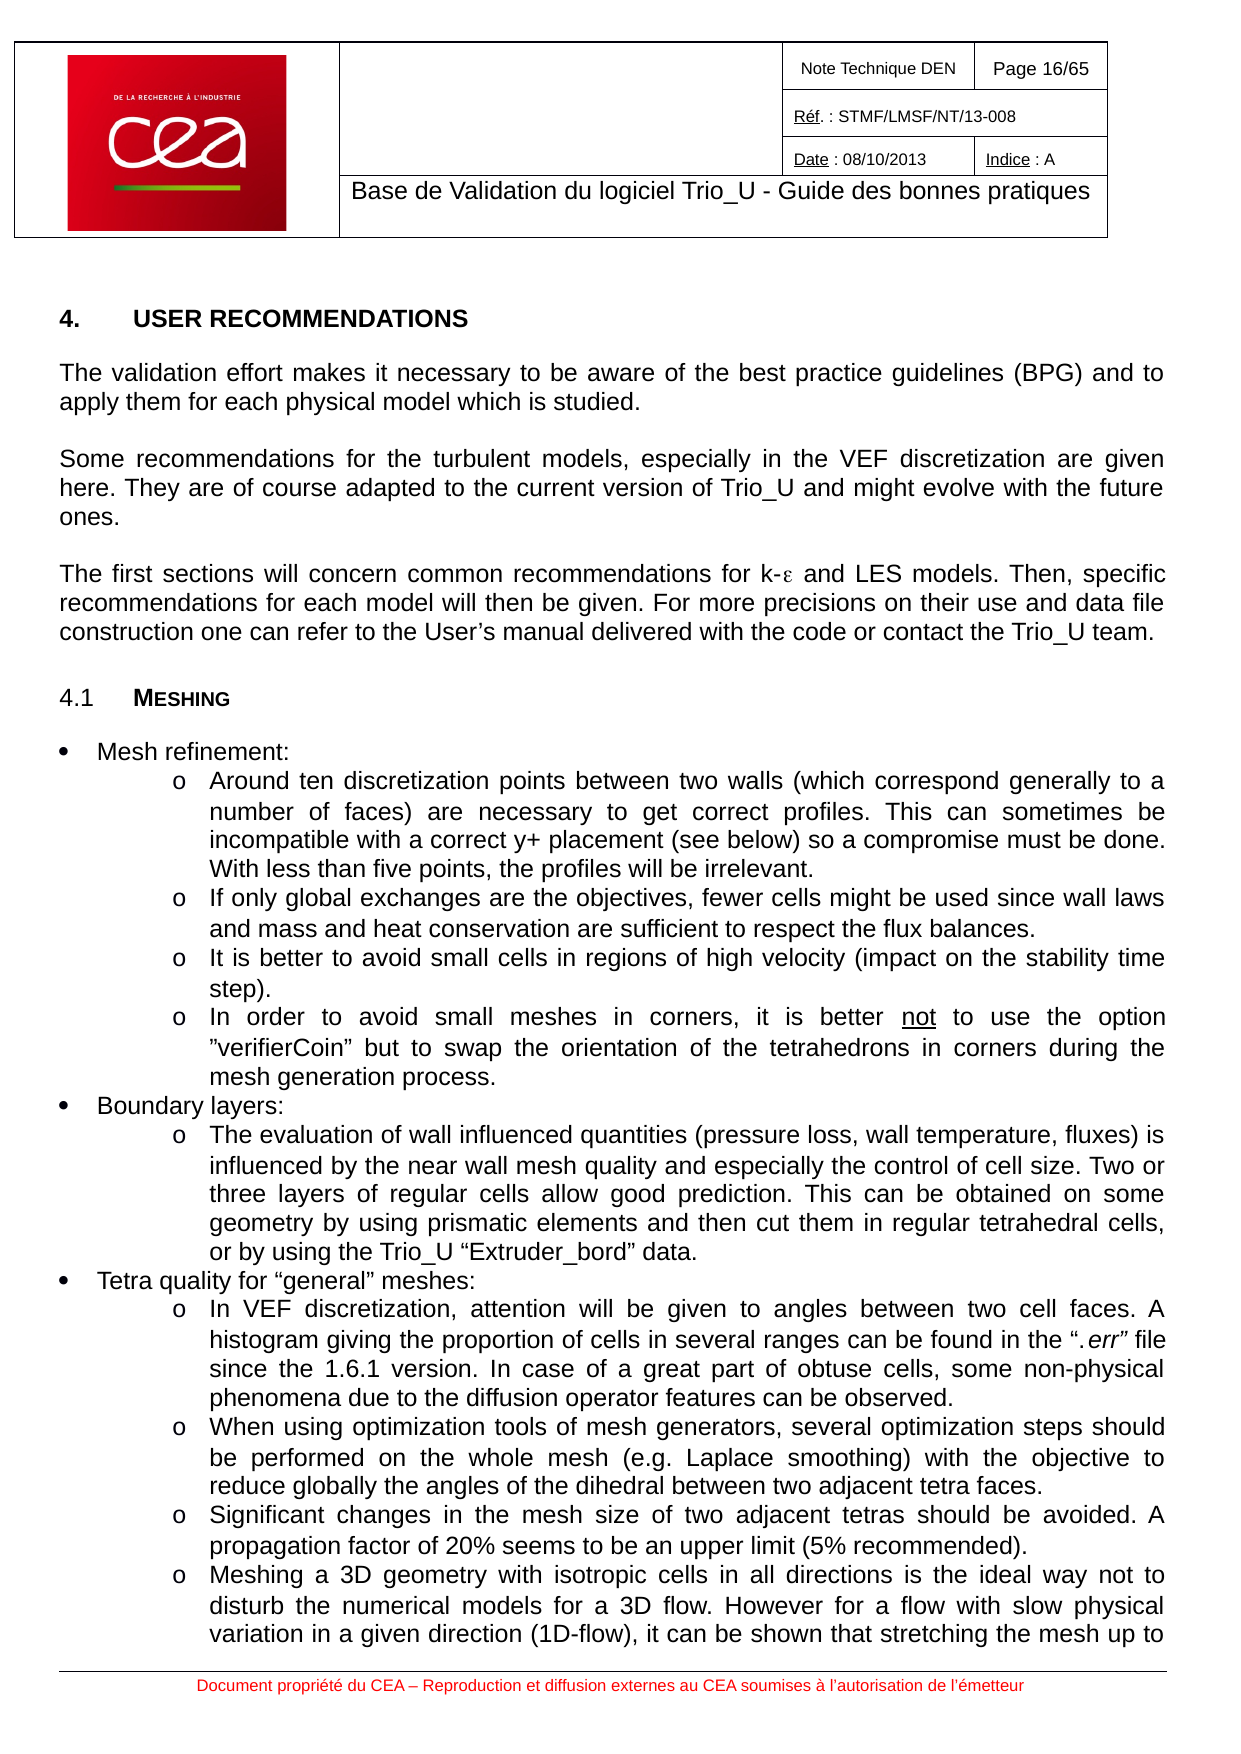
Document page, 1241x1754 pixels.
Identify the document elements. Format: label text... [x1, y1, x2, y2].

text The first sections will concern common recommendations for k- and LES models. Then, specific recommendations for each model will then be given. For more precisions on their use and data file construction one can refer to the User’s manual delivered with the code or contact the Trio_U team. [59, 559, 1167, 646]
list Boundary layers: [59, 1091, 1167, 1120]
list When using optimization tools of mesh generators, several optimization steps should be performed on the whole mesh (e.g. Laplace smoothing) with the objective to reduce globally the angles of the dihedral between two adjacent tetra faces. [172, 1412, 1167, 1500]
list Significant changes in the mesh size of two adjacent tetras should be avoided. A propagation factor of 20% seems to be an upper limit (5% recommended). [172, 1500, 1167, 1560]
list Mesh refinement: [59, 737, 1167, 766]
subtitle Meshing [59, 683, 1167, 712]
list If only global exchanges are the objectives, fewer cells might be used since wall laws and mass and heat conservation are sufficient to respect the flux balances. [172, 883, 1167, 943]
list Tetra quality for “general” meshes: [59, 1266, 1167, 1294]
picture [67, 55, 287, 231]
list Around ten discretization points between two walls (which correspond generally to a number of faces) are necessary to get correct profiles. This can sometimes be incompatible with a correct y+ placement (see below) so a compromise must be done. With less than five points, the profiles will be irrelevant. [172, 766, 1167, 883]
text Some recommendations for the turbulent models, especially in the VEF discretization are given here. They are of course adapted to the current version of Trio_U and might evolve with the future ones. [59, 444, 1167, 531]
text The validation effort makes it necessary to be aware of the best practice guidelines (BPG) and to apply them for each physical model which is studied. [59, 358, 1167, 416]
list Meshing a 3D geometry with isotropic cells in all directions is the ideal way not to disturb the numerical models for a 3D flow. However for a flow with slow physical variation in a given direction (1D-flow), it can be shown that stretching the mesh up to [172, 1560, 1167, 1648]
list In order to avoid small meshes in corners, it is better not to use the option ”verifierCoin” but to swap the orientation of the tetrahedrons in corners during the mesh generation process. [172, 1002, 1167, 1091]
subtitle User recommendations [59, 304, 1167, 333]
list The evaluation of wall influenced quantities (pressure loss, wall temperature, fluxes) is influenced by the near wall mesh quality and especially the control of cell size. Two or three layers of regular cells allow good prediction. This can be obtained on some geometry by using prismatic elements and then cut them in regular tetrahedral cells, or by using the Trio_U “Extruder_bord” data. [172, 1120, 1167, 1266]
list In VEF discretization, attention will be given to angles between two cell faces. A histogram giving the proportion of cells in several ranges can be found in the “.err” file since the 1.6.1 version. In case of a great part of obtuse cells, some non-physical phenomena due to the diffusion operator features can be observed. [172, 1294, 1167, 1412]
list It is better to avoid small cells in regions of high velocity (impact on the stability time step). [172, 943, 1167, 1002]
